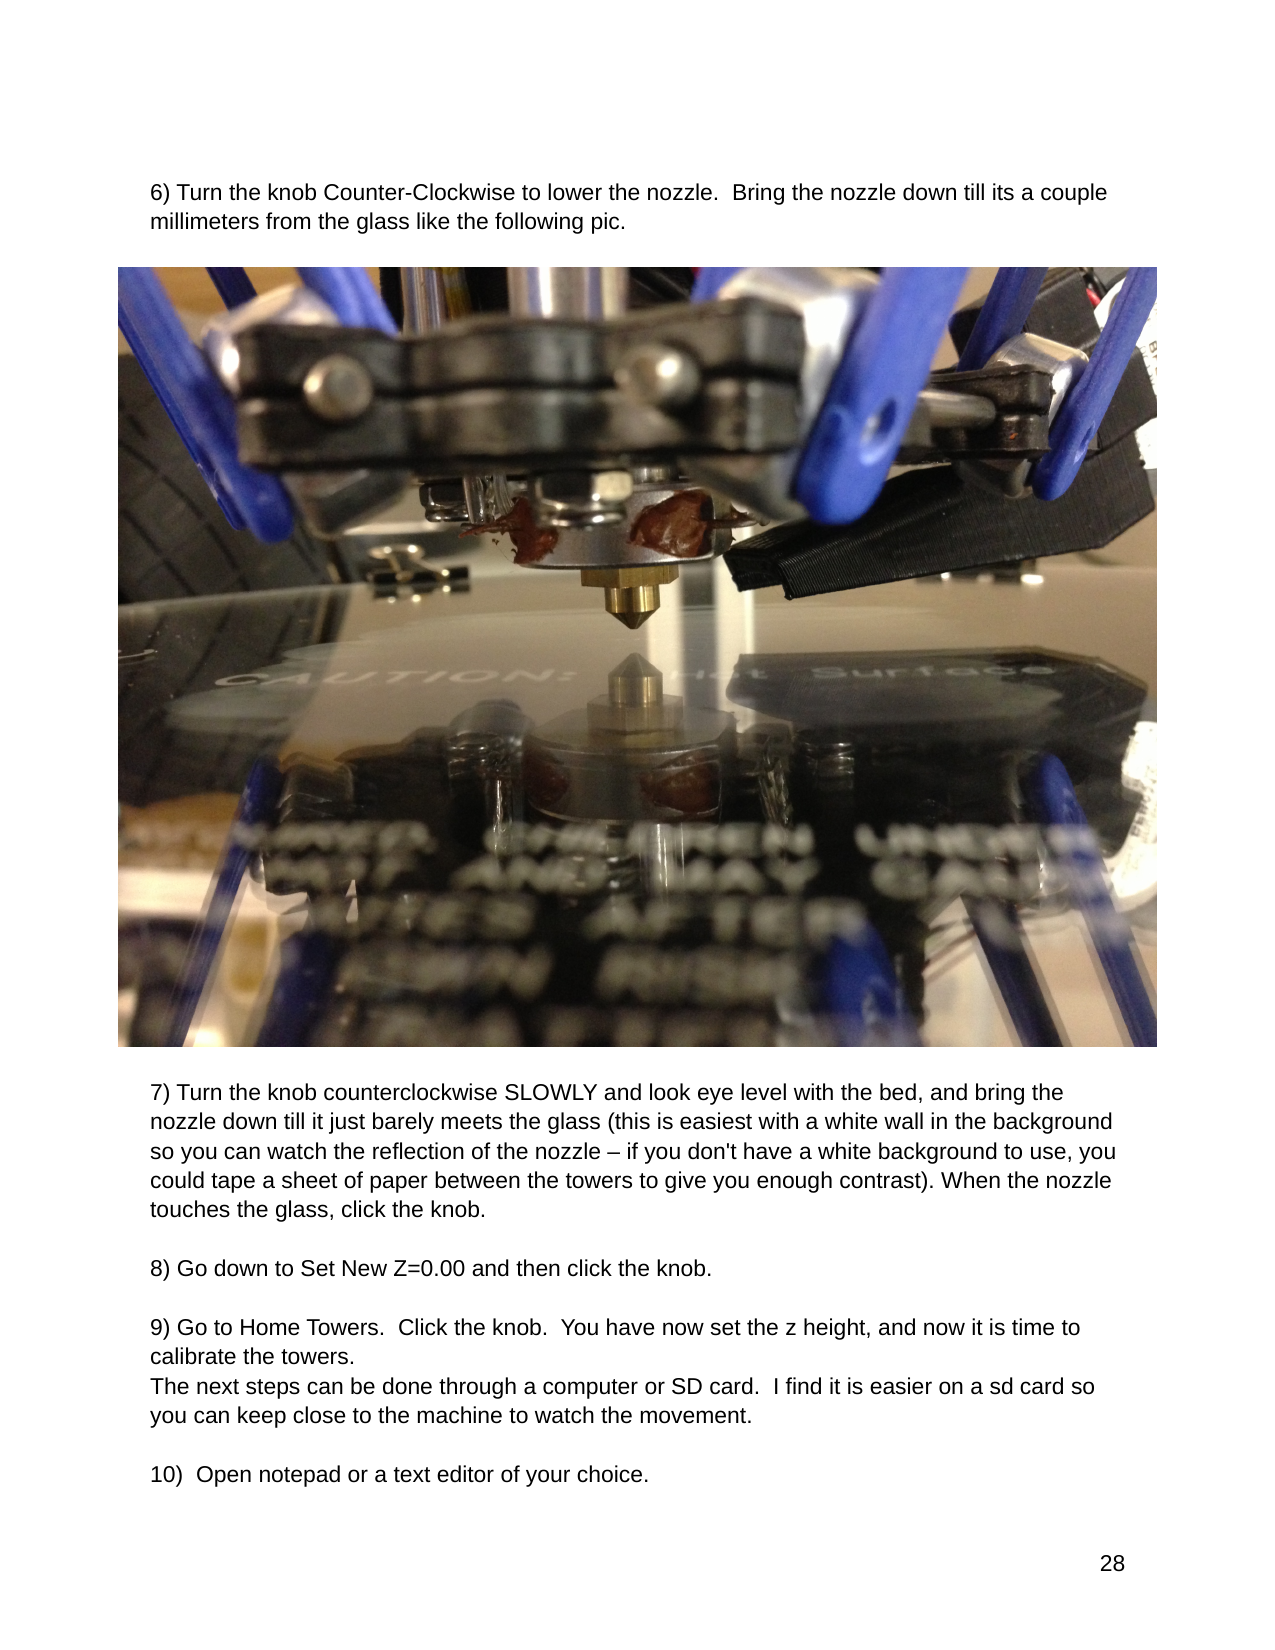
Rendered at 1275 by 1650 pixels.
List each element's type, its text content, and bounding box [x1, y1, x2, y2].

text 6) Turn the knob Counter-Clockwise to lower the nozzle. Bring the nozzle down till its a couple millimeters from the glass like the following pic. [150, 179, 1125, 234]
text 9) Go to Home Towers. Click the knob. You have now set the z height, and now it is time to calibrate the towers. [150, 1315, 1125, 1370]
picture [118, 267, 1157, 1047]
text 10) Open notepad or a text editor of your choice. [150, 1462, 1125, 1487]
text 8) Go down to Set New Z=0.00 and then click the knob. [150, 1256, 1125, 1282]
text The next steps can be done through a computer or SD card. I find it is easier on a sd card so you can keep close to the machine to watch the movement. [150, 1373, 1125, 1428]
text 7) Turn the knob counterclockwise SLOWLY and look eye level with the bed, and bring the nozzle down till it just barely meets the glass (this is easiest with a white wall in the background so you can watch the reflection of the nozzle – if you don't have a white background to use, you could tape a sheet of paper between the towers to give you enough contrast). When the nozzle touches the glass, click the knob. [150, 1080, 1125, 1223]
